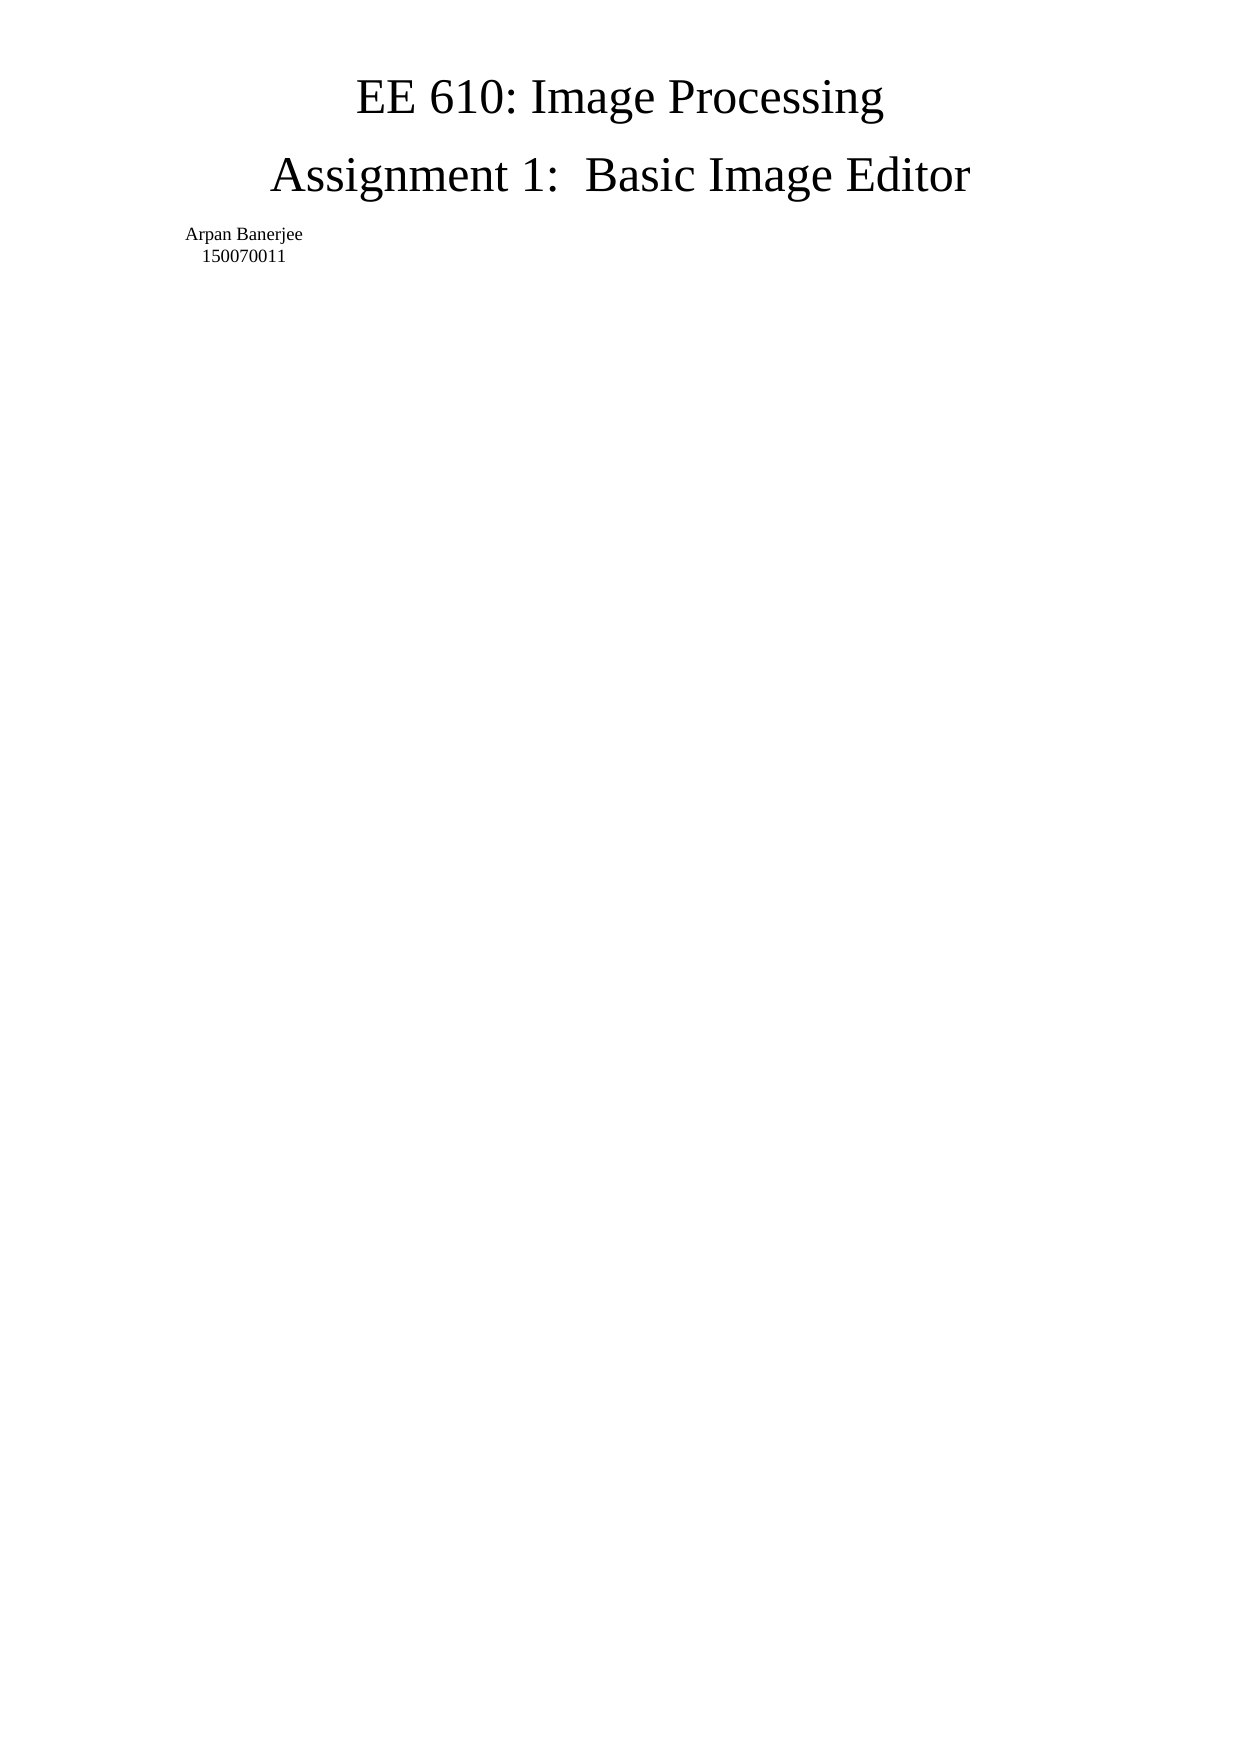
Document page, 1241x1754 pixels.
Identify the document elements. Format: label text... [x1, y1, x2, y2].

title EE 610: Image Processing [93, 67, 1147, 124]
title Assignment 1: Basic Image Editor [93, 145, 1147, 202]
text Arpan Banerjee 150070011 [93, 223, 394, 266]
